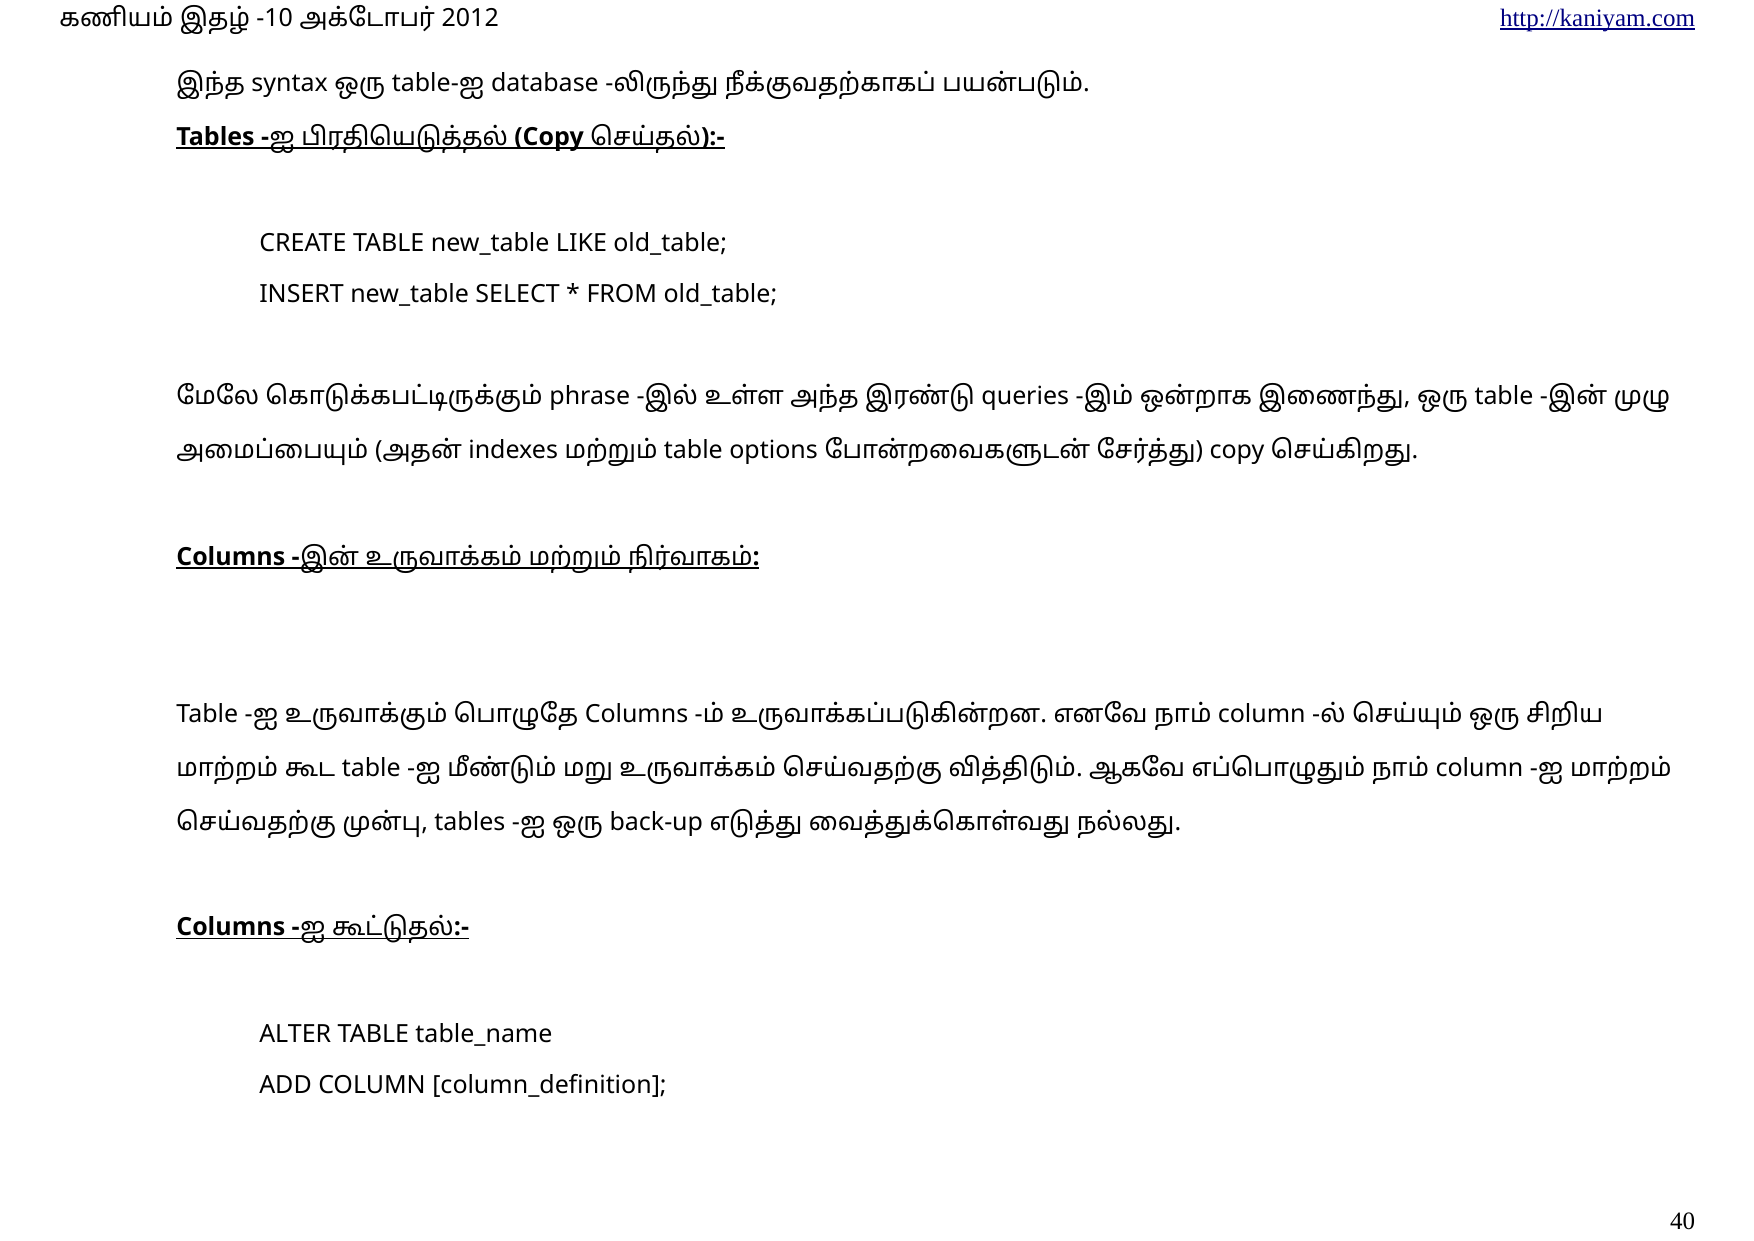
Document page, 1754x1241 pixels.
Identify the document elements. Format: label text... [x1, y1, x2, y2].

text ALTER TABLE table_name [176, 1015, 1695, 1049]
text INSERT new_table SELECT * FROM old_table; மேலே கொடுக்கபட்டிருக்கும் phrase -இல் உள்ள அந்த இரண்டு queries -இம் ஒன்றாக இணைந்து, ஒரு table -இன் முழு அமைப்பையும் (அதன் indexes மற்றும் table options போன்றவைகளுடன் சேர்த்து) copy செய்கிறது. [176, 276, 1695, 469]
text ADD COLUMN [column_definition]; [176, 1066, 1695, 1100]
text CREATE TABLE new_table LIKE old_table; [176, 225, 1695, 259]
text இந்த syntax ஒரு table-ஐ database -லிருந்து நீக்குவதற்காகப் பயன்படும். Tables -ஐ பிரதியெடுத்தல் (Copy செய்தல்):- [176, 64, 1695, 155]
text Table -ஐ உருவாக்கும் பொழுதே Columns -ம் உருவாக்கப்படுகின்றன. எனவே நாம் column -ல் செய்யும் ஒரு சிறிய மாற்றம் கூட table -ஐ மீண்டும் மறு உருவாக்கம் செய்வதற்கு வித்திடும். ஆகவே எப்பொழுதும் நாம் column -ஐ மாற்றம் செய்வதற்கு முன்பு, tables -ஐ ஒரு back-up எடுத்து வைத்துக்கொள்வது நல்லது. Columns -ஐ கூட்டுதல்:- [176, 594, 1695, 946]
text Columns -இன் உருவாக்கம் மற்றும் நிர்வாகம்: [176, 487, 1695, 575]
